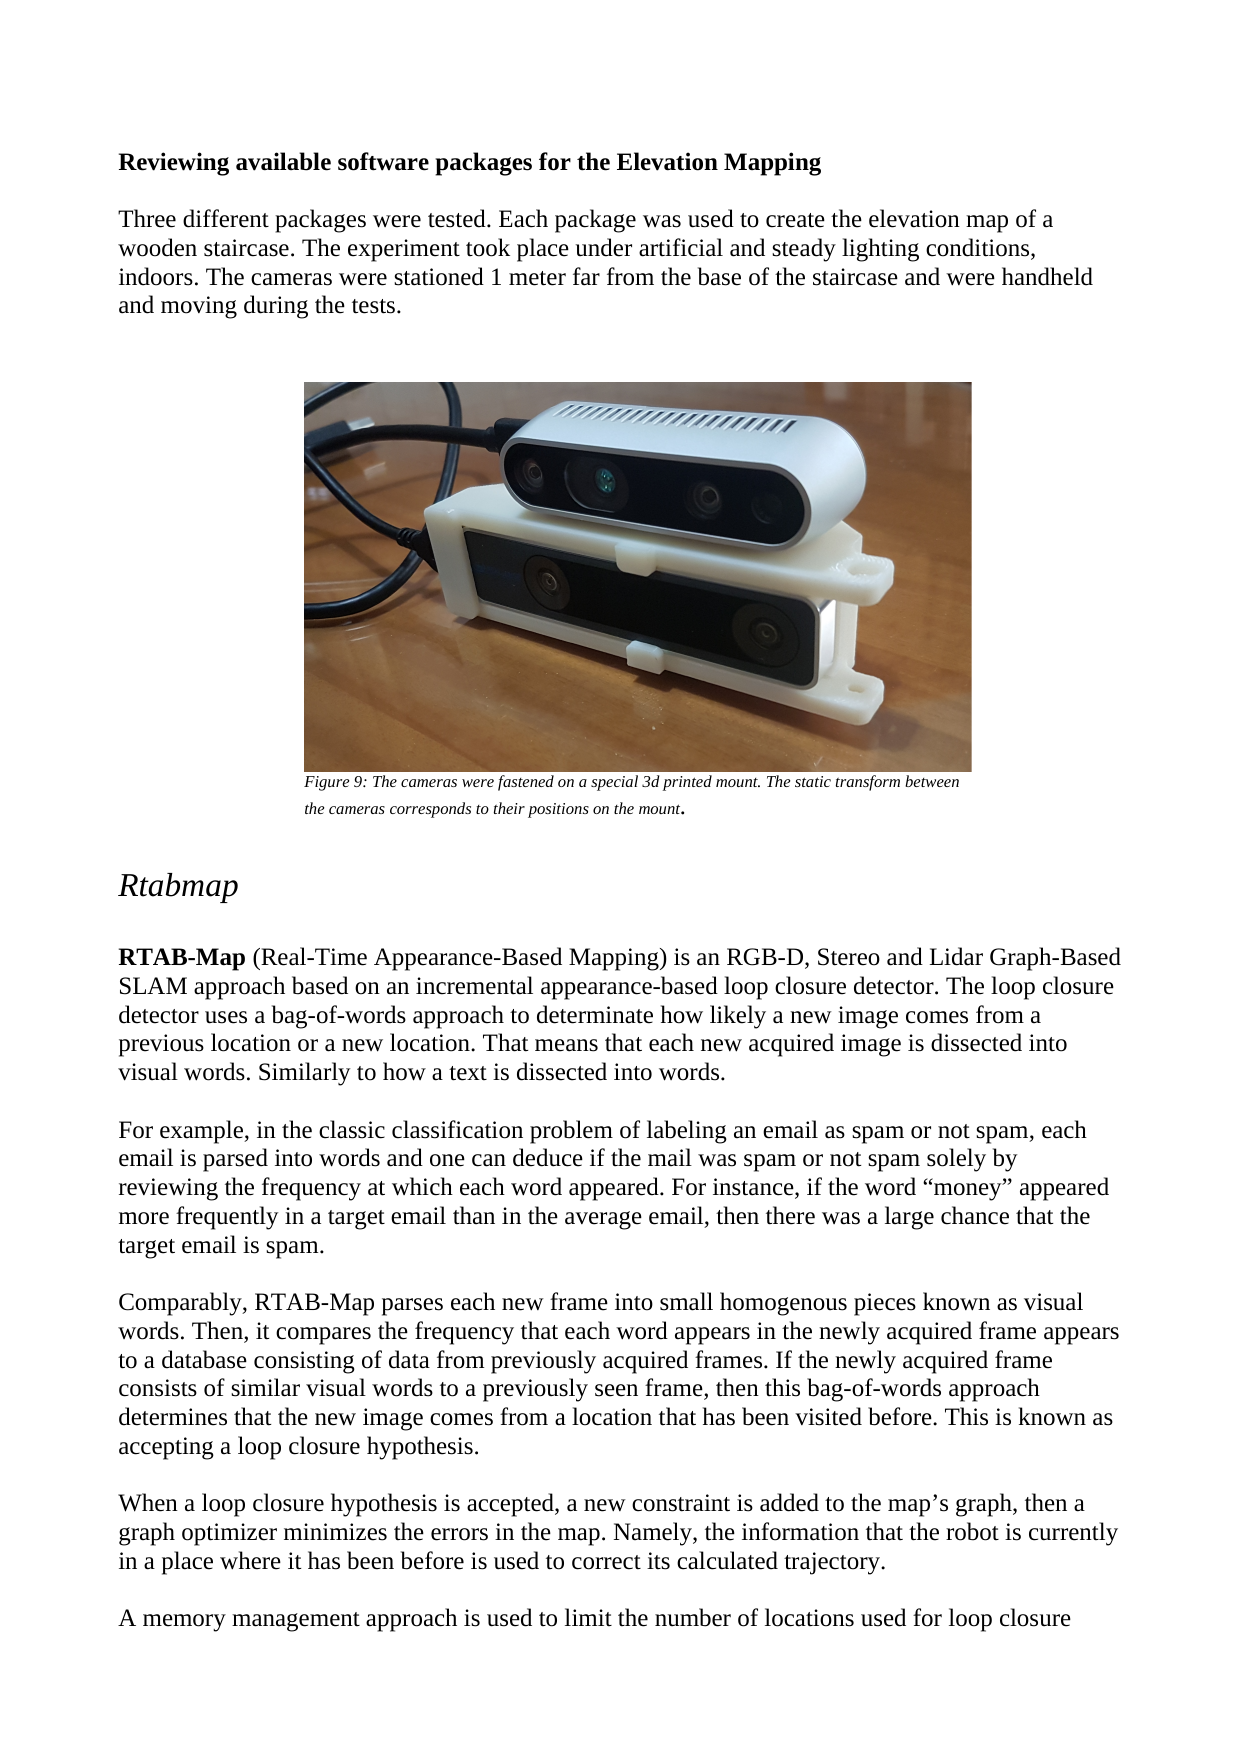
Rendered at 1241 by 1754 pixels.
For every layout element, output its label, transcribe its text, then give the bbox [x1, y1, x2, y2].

text When a loop closure hypothesis is accepted, a new constraint is added to the map’s graph, then a graph optimizer minimizes the errors in the map. Namely, the information that the robot is currently in a place where it has been before is used to correct its calculated trajectory. [118, 1488, 1122, 1575]
text Three different packages were tested. Each package was used to create the elevation map of a wooden staircase. The experiment took place under artificial and steady lighting conditions, indoors. The cameras were stationed 1 meter far from the base of the staircase and were handheld and moving during the tests. [118, 204, 1122, 319]
text Rtabmap [118, 866, 1122, 904]
picture [491, 382, 899, 558]
text RTAB-Map (Real-Time Appearance-Based Mapping) is an RGB-D, Stereo and Lidar Graph-Based SLAM approach based on an incremental appearance-based loop closure detector. The loop closure detector uses a bag-of-words approach to determinate how likely a new image comes from a previous location or a new location. That means that each new acquired image is dissected into visual words. Similarly to how a text is dissected into words. [118, 942, 1122, 1086]
text Reviewing available software packages for the Elevation Mapping [118, 147, 1122, 176]
text A memory management approach is used to limit the number of locations used for loop closure [118, 1603, 1122, 1632]
text Comparably, RTAB-Map parses each new frame into small homogenous pieces known as visual words. Then, it compares the frequency that each word appears in the newly acquired frame appears to a database consisting of data from previously acquired frames. If the newly acquired frame consists of similar visual words to a previously seen frame, then this bag-of-words approach determines that the new image comes from a location that has been visited before. This is known as accepting a loop closure hypothesis. [118, 1287, 1122, 1460]
text Figure 9: The cameras were fastened on a special 3d printed mount. The static transform between the cameras corresponds to their positions on the mount. [304, 382, 972, 819]
text For example, in the classic classification problem of labeling an email as spam or not spam, each email is parsed into words and one can deduce if the mail was spam or not spam solely by reviewing the frequency at which each word appeared. For instance, if the word “money” appeared more frequently in a target email than in the average email, then there was a large chance that the target email is spam. [118, 1115, 1122, 1258]
